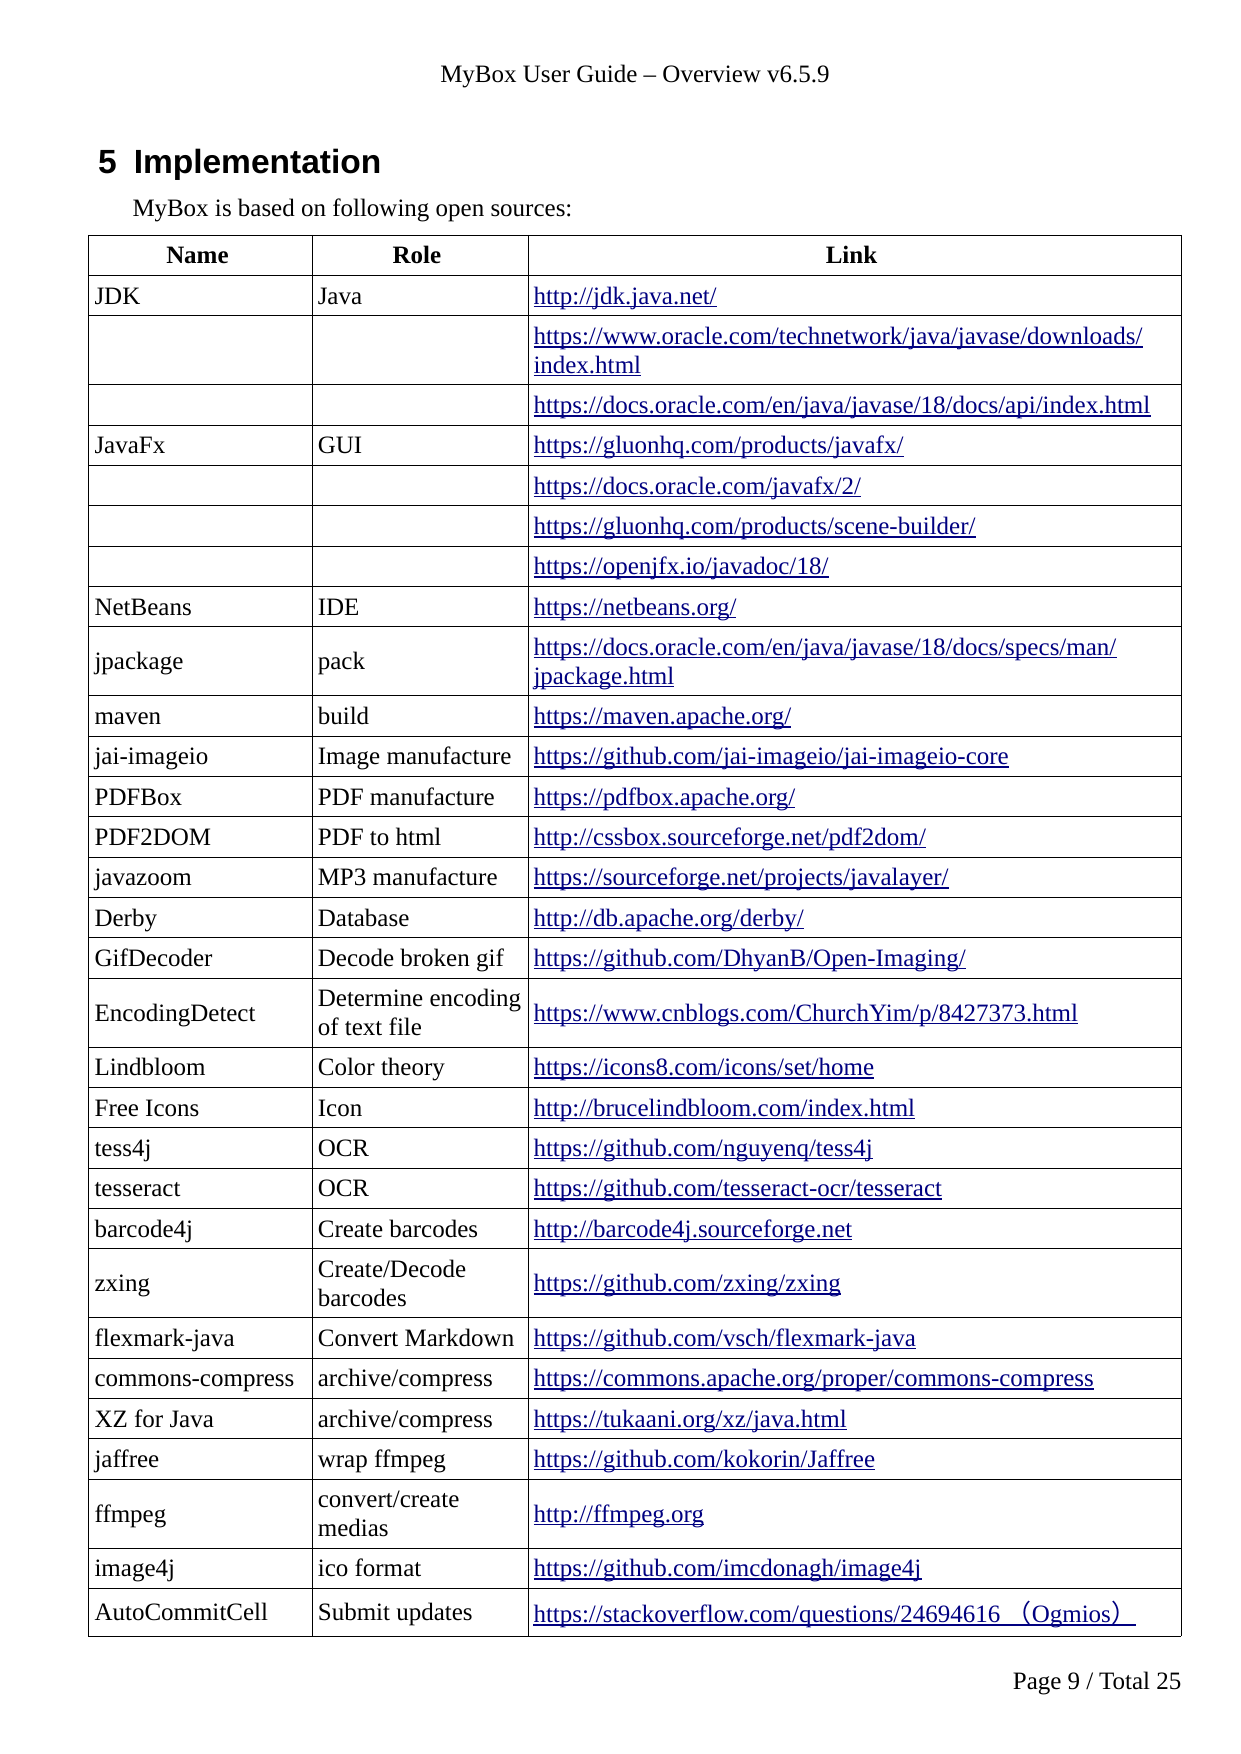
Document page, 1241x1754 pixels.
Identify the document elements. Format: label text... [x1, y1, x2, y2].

table_cell https://commons.apache.org/proper/commons-compress [529, 1359, 1181, 1398]
table_cell https://github.com/nguyenq/tess4j [529, 1128, 1181, 1167]
table_cell https://github.com/vsch/flexmark-java [529, 1318, 1181, 1357]
table_cell jai-imageio [89, 737, 312, 776]
table_cell tess4j [89, 1128, 312, 1167]
table_cell https://docs.oracle.com/javafx/2/ [529, 466, 1181, 505]
table_cell jaffree [89, 1439, 312, 1478]
table_cell OCR [313, 1128, 528, 1167]
table_cell https://gluonhq.com/products/javafx/ [529, 426, 1181, 465]
table_cell Image manufacture [313, 737, 528, 776]
table_cell JDK [89, 276, 312, 315]
table_cell IDE [313, 587, 528, 626]
table_cell http://jdk.java.net/ [529, 276, 1181, 315]
table_cell Derby [89, 898, 312, 937]
table_cell http://db.apache.org/derby/ [529, 898, 1181, 937]
table_cell [89, 547, 312, 586]
table_cell https://github.com/DhyanB/Open-Imaging/ [529, 938, 1181, 977]
table_cell pack [313, 627, 528, 695]
table_cell commons-compress [89, 1359, 312, 1398]
table_cell https://github.com/jai-imageio/jai-imageio-core [529, 737, 1181, 776]
table_cell Submit updates [313, 1589, 528, 1636]
table_cell archive/compress [313, 1359, 528, 1398]
table_cell jpackage [89, 627, 312, 695]
table_cell https://gluonhq.com/products/scene-builder/ [529, 506, 1181, 546]
table_cell Free Icons [89, 1088, 312, 1127]
subtitle Implementation [88, 142, 1181, 181]
table_cell Database [313, 898, 528, 937]
table_cell OCR [313, 1169, 528, 1208]
table_cell PDFBox [89, 777, 312, 816]
table_cell http://barcode4j.sourceforge.net [529, 1209, 1181, 1248]
table_cell [313, 506, 528, 546]
text MyBox is based on following open sources: [88, 193, 1181, 222]
table_cell javazoom [89, 858, 312, 897]
table_header Role [313, 236, 528, 275]
table_cell zxing [89, 1249, 312, 1317]
table_cell https://sourceforge.net/projects/javalayer/ [529, 858, 1181, 897]
table_cell https://github.com/zxing/zxing [529, 1249, 1181, 1317]
table_cell archive/compress [313, 1399, 528, 1438]
table_cell https://www.cnblogs.com/ChurchYim/p/8427373.html [529, 979, 1181, 1047]
table_cell Create barcodes [313, 1209, 528, 1248]
table_cell Create/Decode barcodes [313, 1249, 528, 1317]
table_cell https://github.com/kokorin/Jaffree [529, 1439, 1181, 1478]
table_cell [89, 385, 312, 425]
table_cell https://stackoverflow.com/questions/24694616 （Ogmios） [529, 1589, 1181, 1636]
table_cell ffmpeg [89, 1480, 312, 1547]
table_cell [89, 506, 312, 546]
table_header Link [529, 236, 1181, 275]
table_cell https://openjfx.io/javadoc/18/ [529, 547, 1181, 586]
table_cell barcode4j [89, 1209, 312, 1248]
table_cell https://icons8.com/icons/set/home [529, 1048, 1181, 1087]
table_cell https://www.oracle.com/technetwork/java/javase/downloads/index.html [529, 316, 1181, 384]
table_cell Icon [313, 1088, 528, 1127]
table_cell maven [89, 696, 312, 736]
table_cell convert/create medias [313, 1480, 528, 1547]
table_cell https://pdfbox.apache.org/ [529, 777, 1181, 816]
table_cell image4j [89, 1549, 312, 1588]
table_cell Java [313, 276, 528, 315]
table_cell PDF manufacture [313, 777, 528, 816]
table_cell https://docs.oracle.com/en/java/javase/18/docs/api/index.html [529, 385, 1181, 425]
table_cell Convert Markdown [313, 1318, 528, 1357]
table_cell https://maven.apache.org/ [529, 696, 1181, 736]
table_cell https://netbeans.org/ [529, 587, 1181, 626]
table_cell ico format [313, 1549, 528, 1588]
table_cell Color theory [313, 1048, 528, 1087]
table_cell Lindbloom [89, 1048, 312, 1087]
table_cell http://cssbox.sourceforge.net/pdf2dom/ [529, 817, 1181, 857]
table_cell wrap ffmpeg [313, 1439, 528, 1478]
table_cell flexmark-java [89, 1318, 312, 1357]
table_cell http://brucelindbloom.com/index.html [529, 1088, 1181, 1127]
table_cell XZ for Java [89, 1399, 312, 1438]
table_cell http://ffmpeg.org [529, 1480, 1181, 1547]
table_cell tesseract [89, 1169, 312, 1208]
table_cell EncodingDetect [89, 979, 312, 1047]
table_cell NetBeans [89, 587, 312, 626]
table_cell https://github.com/tesseract-ocr/tesseract [529, 1169, 1181, 1208]
table_cell [89, 316, 312, 384]
table_cell Determine encoding of text file [313, 979, 528, 1047]
table_cell https://tukaani.org/xz/java.html [529, 1399, 1181, 1438]
table_cell [313, 547, 528, 586]
table_cell [313, 466, 528, 505]
table_cell Decode broken gif [313, 938, 528, 977]
table_cell PDF to html [313, 817, 528, 857]
table_cell https://docs.oracle.com/en/java/javase/18/docs/specs/man/jpackage.html [529, 627, 1181, 695]
table_cell GifDecoder [89, 938, 312, 977]
table_cell MP3 manufacture [313, 858, 528, 897]
table_cell build [313, 696, 528, 736]
table_cell [313, 316, 528, 384]
table_cell GUI [313, 426, 528, 465]
table_cell https://github.com/imcdonagh/image4j [529, 1549, 1181, 1588]
table_cell [89, 466, 312, 505]
table_cell [313, 385, 528, 425]
table_header Name [89, 236, 312, 275]
table_cell JavaFx [89, 426, 312, 465]
table_cell AutoCommitCell [89, 1589, 312, 1636]
table_cell PDF2DOM [89, 817, 312, 857]
